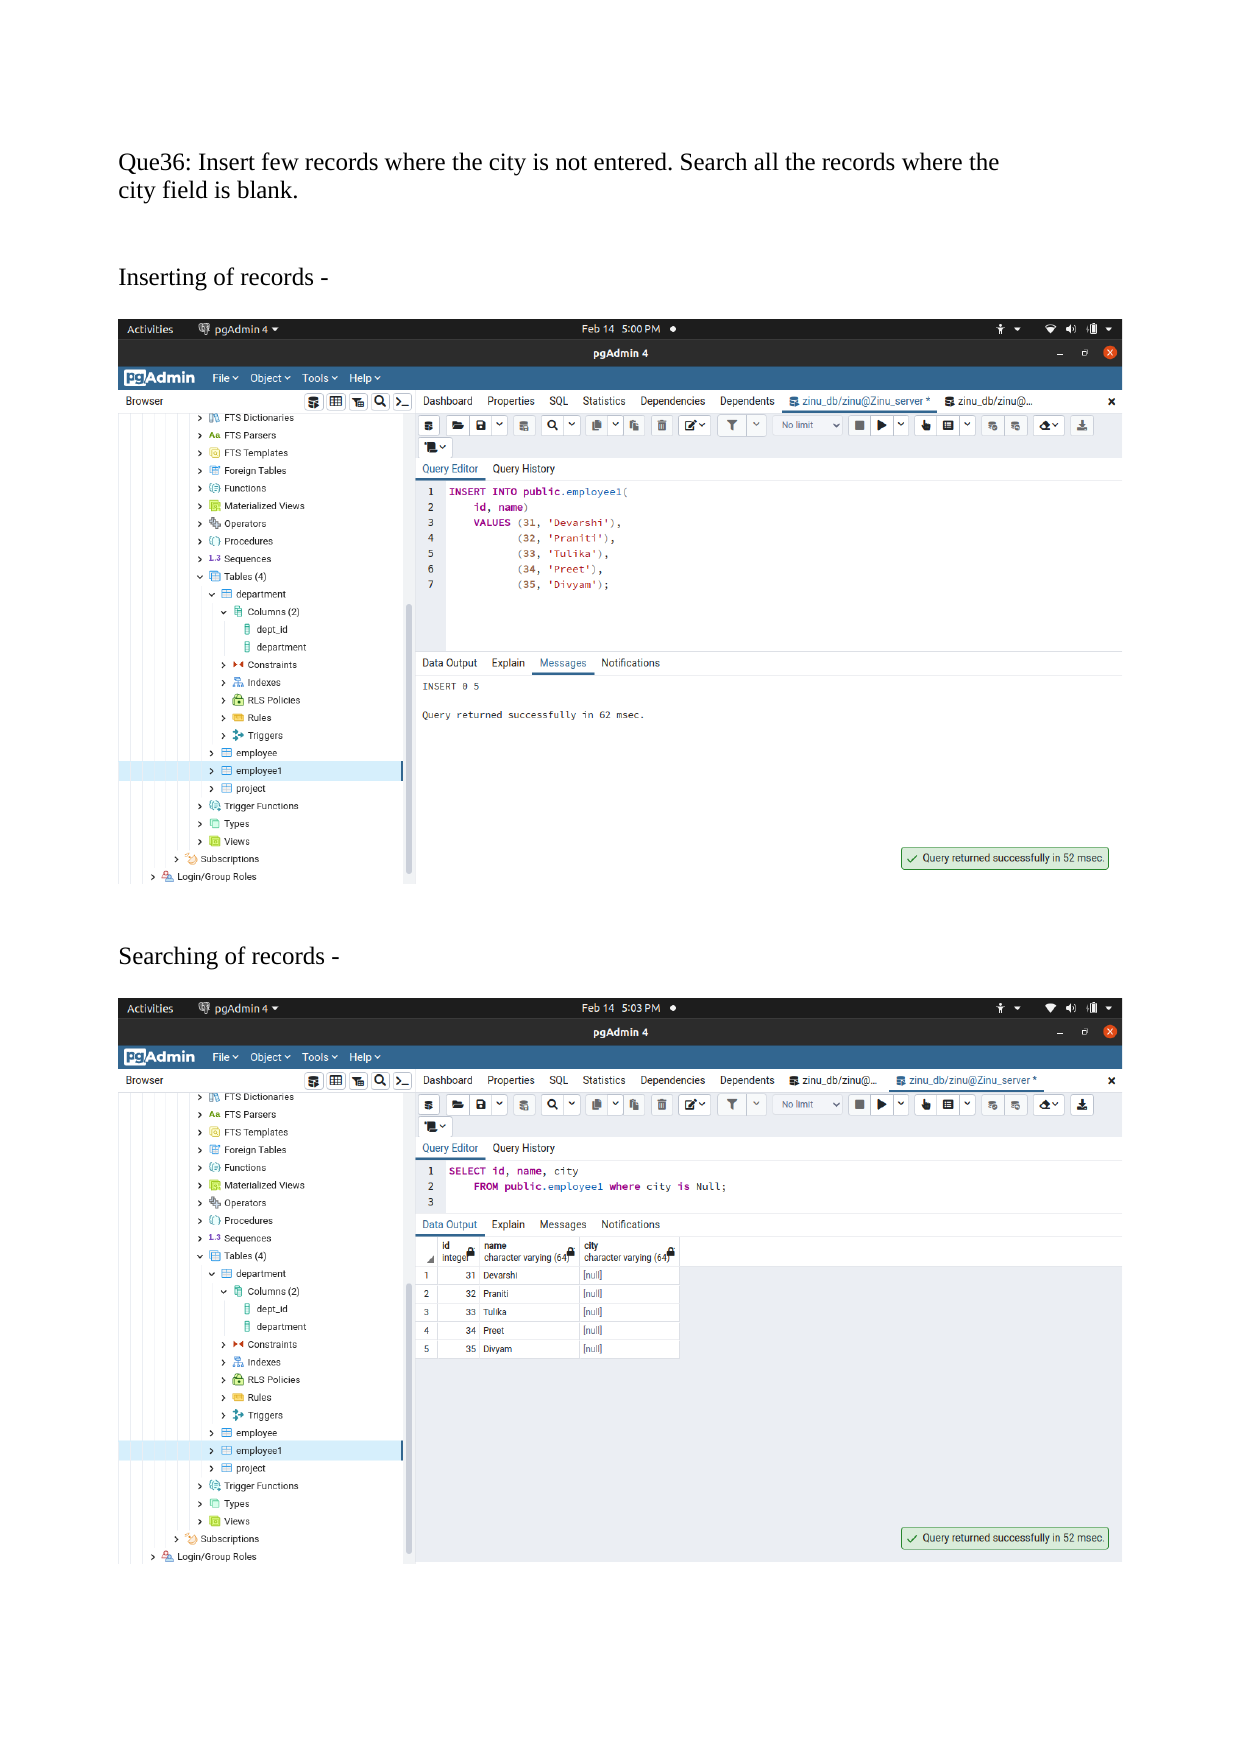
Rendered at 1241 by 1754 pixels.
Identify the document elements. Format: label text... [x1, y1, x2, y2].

text Searching of records - [118, 941, 1122, 970]
text Inserting of records - [118, 262, 1122, 291]
text city field is blank. [118, 176, 1122, 204]
picture [118, 998, 1123, 1564]
picture [118, 319, 1123, 884]
text Que36: Insert few records where the city is not entered. Search all the records where the [118, 147, 1122, 176]
